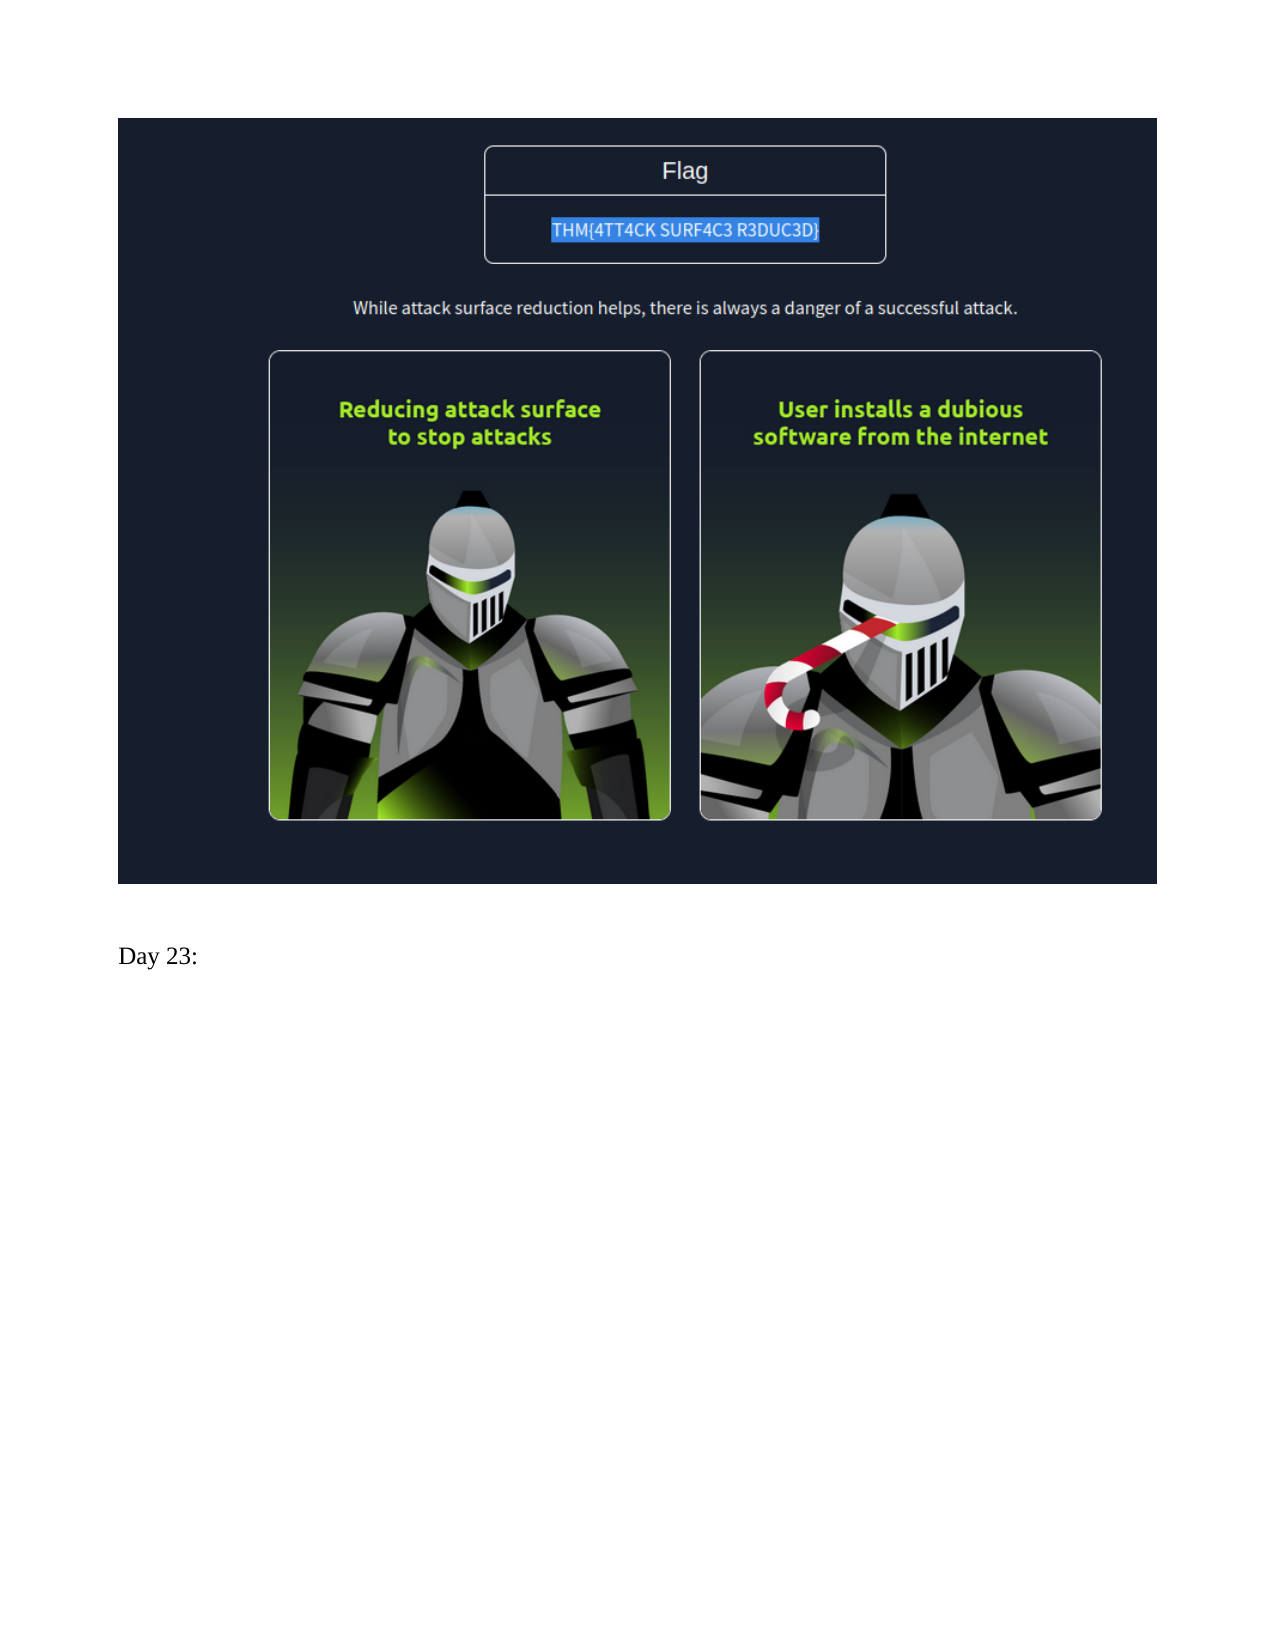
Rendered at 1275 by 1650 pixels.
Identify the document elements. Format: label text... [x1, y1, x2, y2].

picture [118, 118, 1157, 884]
text Day 23: [118, 941, 1157, 970]
